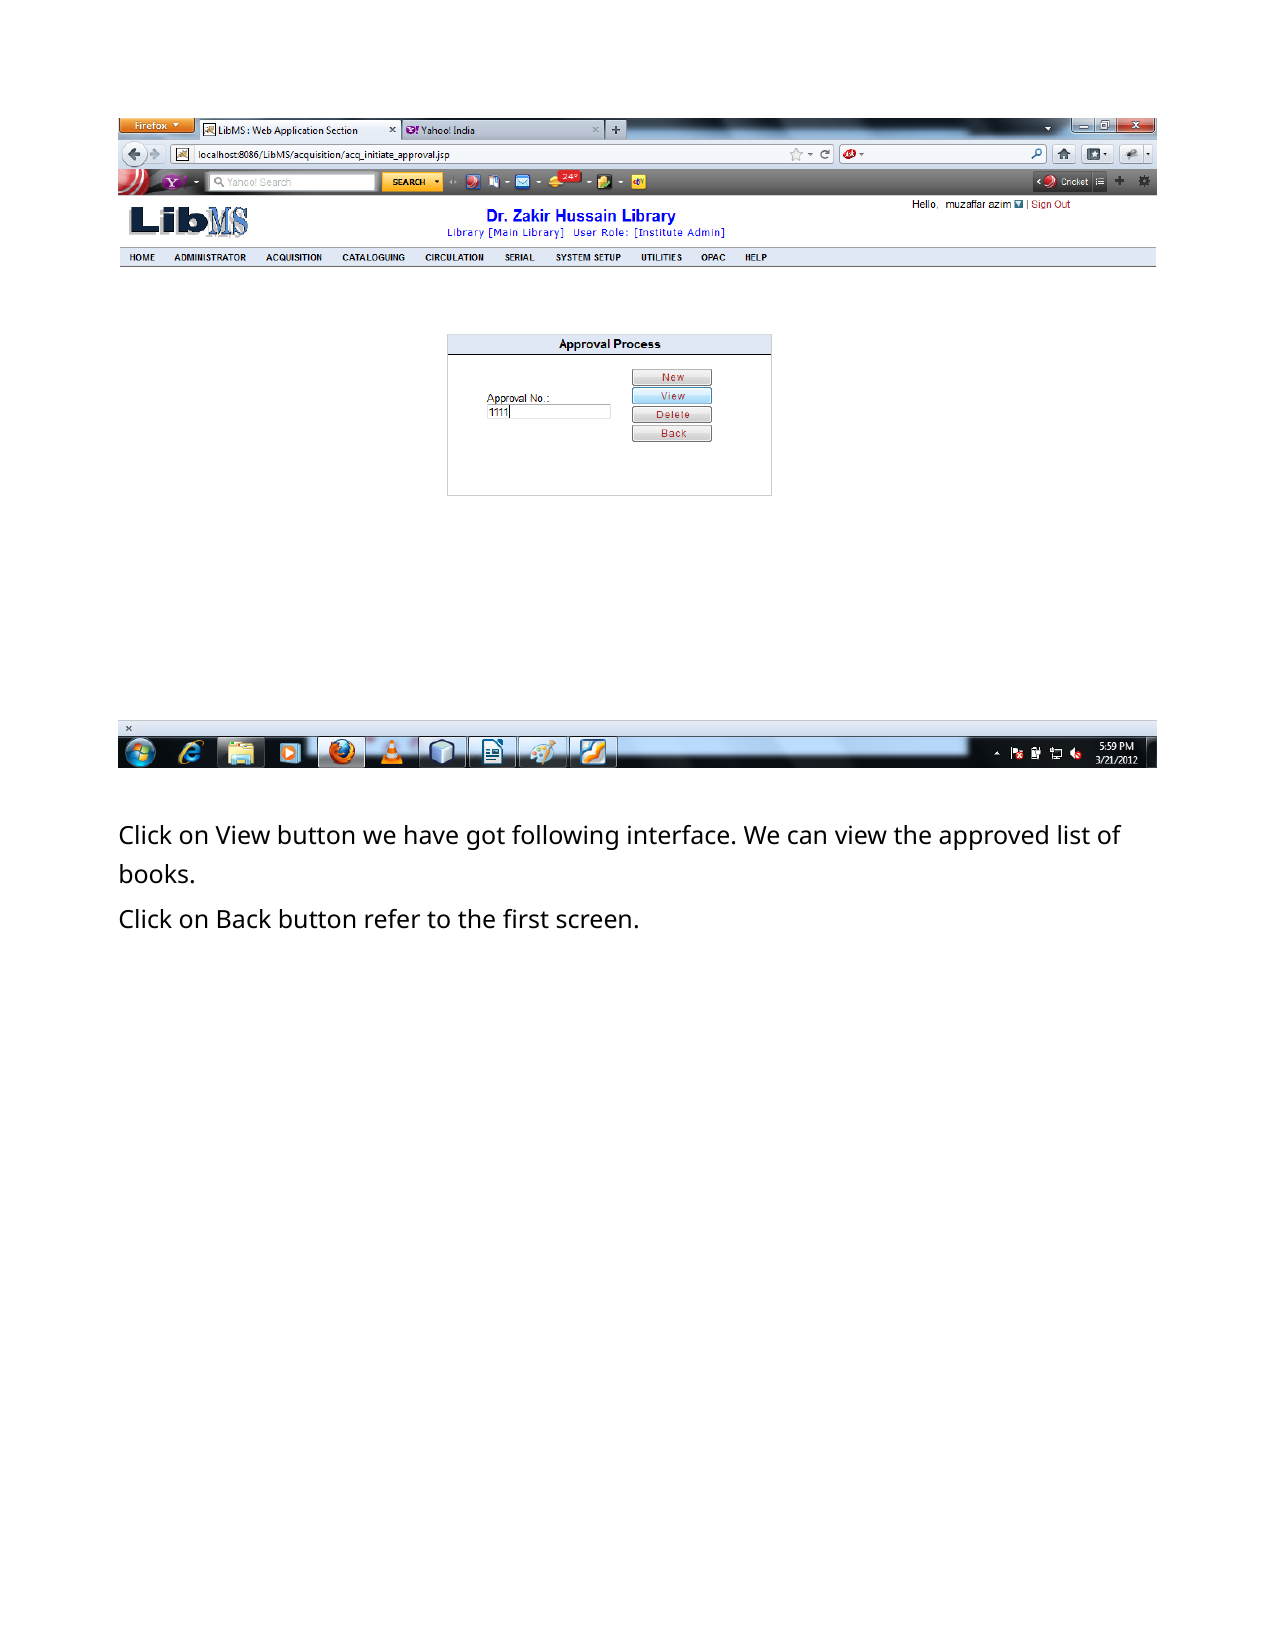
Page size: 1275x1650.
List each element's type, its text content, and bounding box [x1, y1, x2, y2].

picture [118, 118, 1157, 768]
text Click on View button we have got following interface. We can view the approved list of books. [118, 817, 1157, 891]
text Click on Back button refer to the first screen. [118, 902, 1157, 936]
